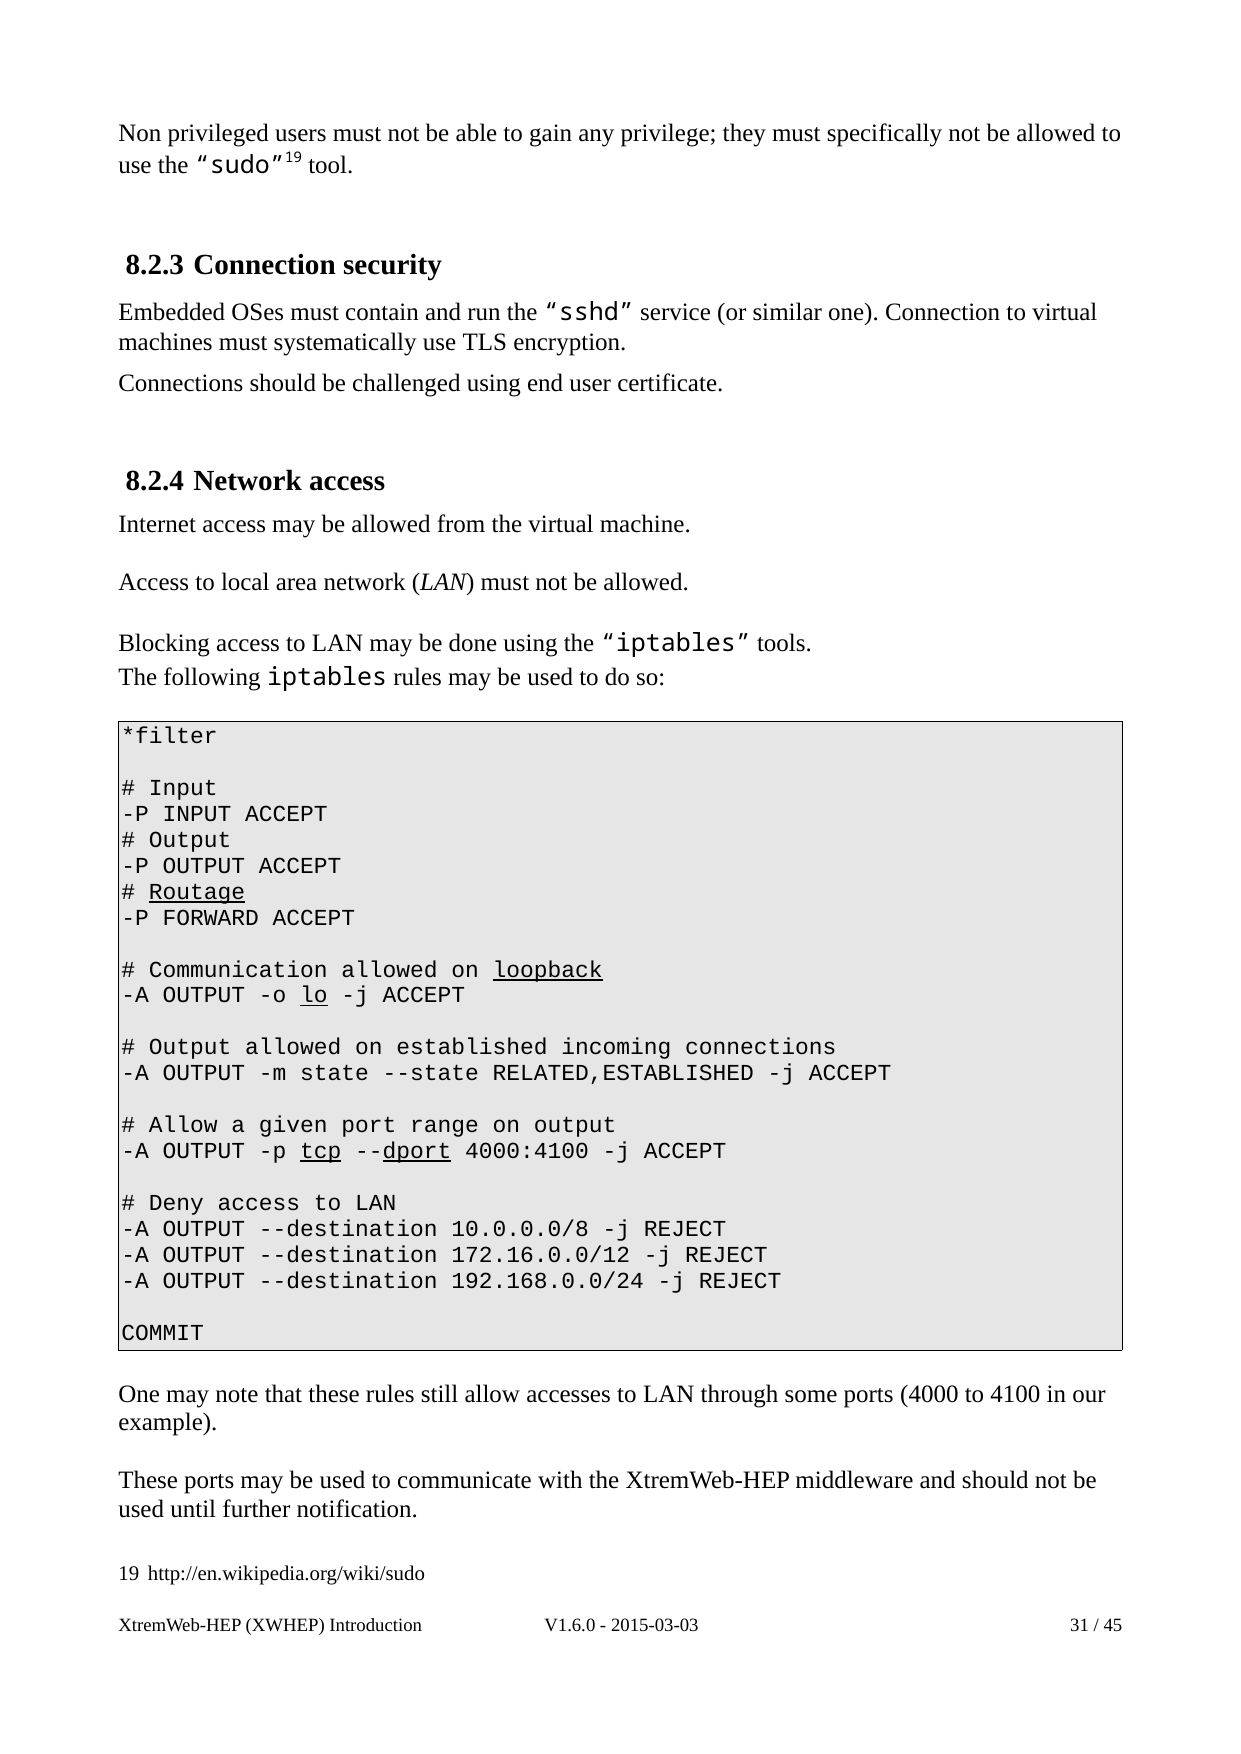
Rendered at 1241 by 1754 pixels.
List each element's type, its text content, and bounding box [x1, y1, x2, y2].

text -A OUTPUT --destination 192.168.0.0/24 -j REJECT [119, 1266, 1122, 1292]
text *filter [119, 722, 1122, 747]
text -A OUTPUT --destination 10.0.0.0/8 -j REJECT [119, 1214, 1122, 1240]
text Blocking access to LAN may be done using the “iptables” tools. [118, 624, 1122, 659]
text -A OUTPUT -o lo -j ACCEPT [119, 981, 1122, 1007]
text These ports may be used to communicate with the XtremWeb-HEP middleware and should not be used until further notification. [118, 1465, 1122, 1522]
text # Output allowed on established incoming connections [119, 1033, 1122, 1059]
text # Input [119, 773, 1122, 799]
text -P FORWARD ACCEPT [119, 903, 1122, 929]
text Internet access may be allowed from the virtual machine. [118, 509, 1122, 538]
text -P OUTPUT ACCEPT [119, 851, 1122, 877]
text Access to local area network (LAN) must not be allowed. [118, 567, 1122, 596]
text COMMIT [119, 1318, 1122, 1350]
text -A OUTPUT -m state --state RELATED,ESTABLISHED -j ACCEPT [119, 1059, 1122, 1084]
text -P INPUT ACCEPT [119, 799, 1122, 825]
text Connections should be challenged using end user certificate. [118, 368, 1122, 397]
text http://en.wikipedia.org/wiki/sudo [118, 1561, 1122, 1585]
text -A OUTPUT -p tcp --dport 4000:4100 -j ACCEPT [119, 1136, 1122, 1162]
text # Output [119, 825, 1122, 851]
subtitle Connection security [118, 247, 1122, 281]
text One may note that these rules still allow accesses to LAN through some ports (4000 to 4100 in our example). [118, 1379, 1122, 1436]
text Embedded OSes must contain and run the “sshd” service (or similar one). Connection to virtual machines must systematically use TLS encryption. [118, 293, 1122, 356]
text # Deny access to LAN [119, 1188, 1122, 1214]
text The following iptables rules may be used to do so: [118, 659, 1122, 693]
text -A OUTPUT --destination 172.16.0.0/12 -j REJECT [119, 1240, 1122, 1266]
text # Allow a given port range on output [119, 1111, 1122, 1136]
subtitle Network access [118, 463, 1122, 497]
text # Communication allowed on loopback [119, 955, 1122, 981]
text # Routage [119, 877, 1122, 903]
text Non privileged users must not be able to gain any privilege; they must specifically not be allowed to use the “sudo” tool. [118, 118, 1122, 181]
